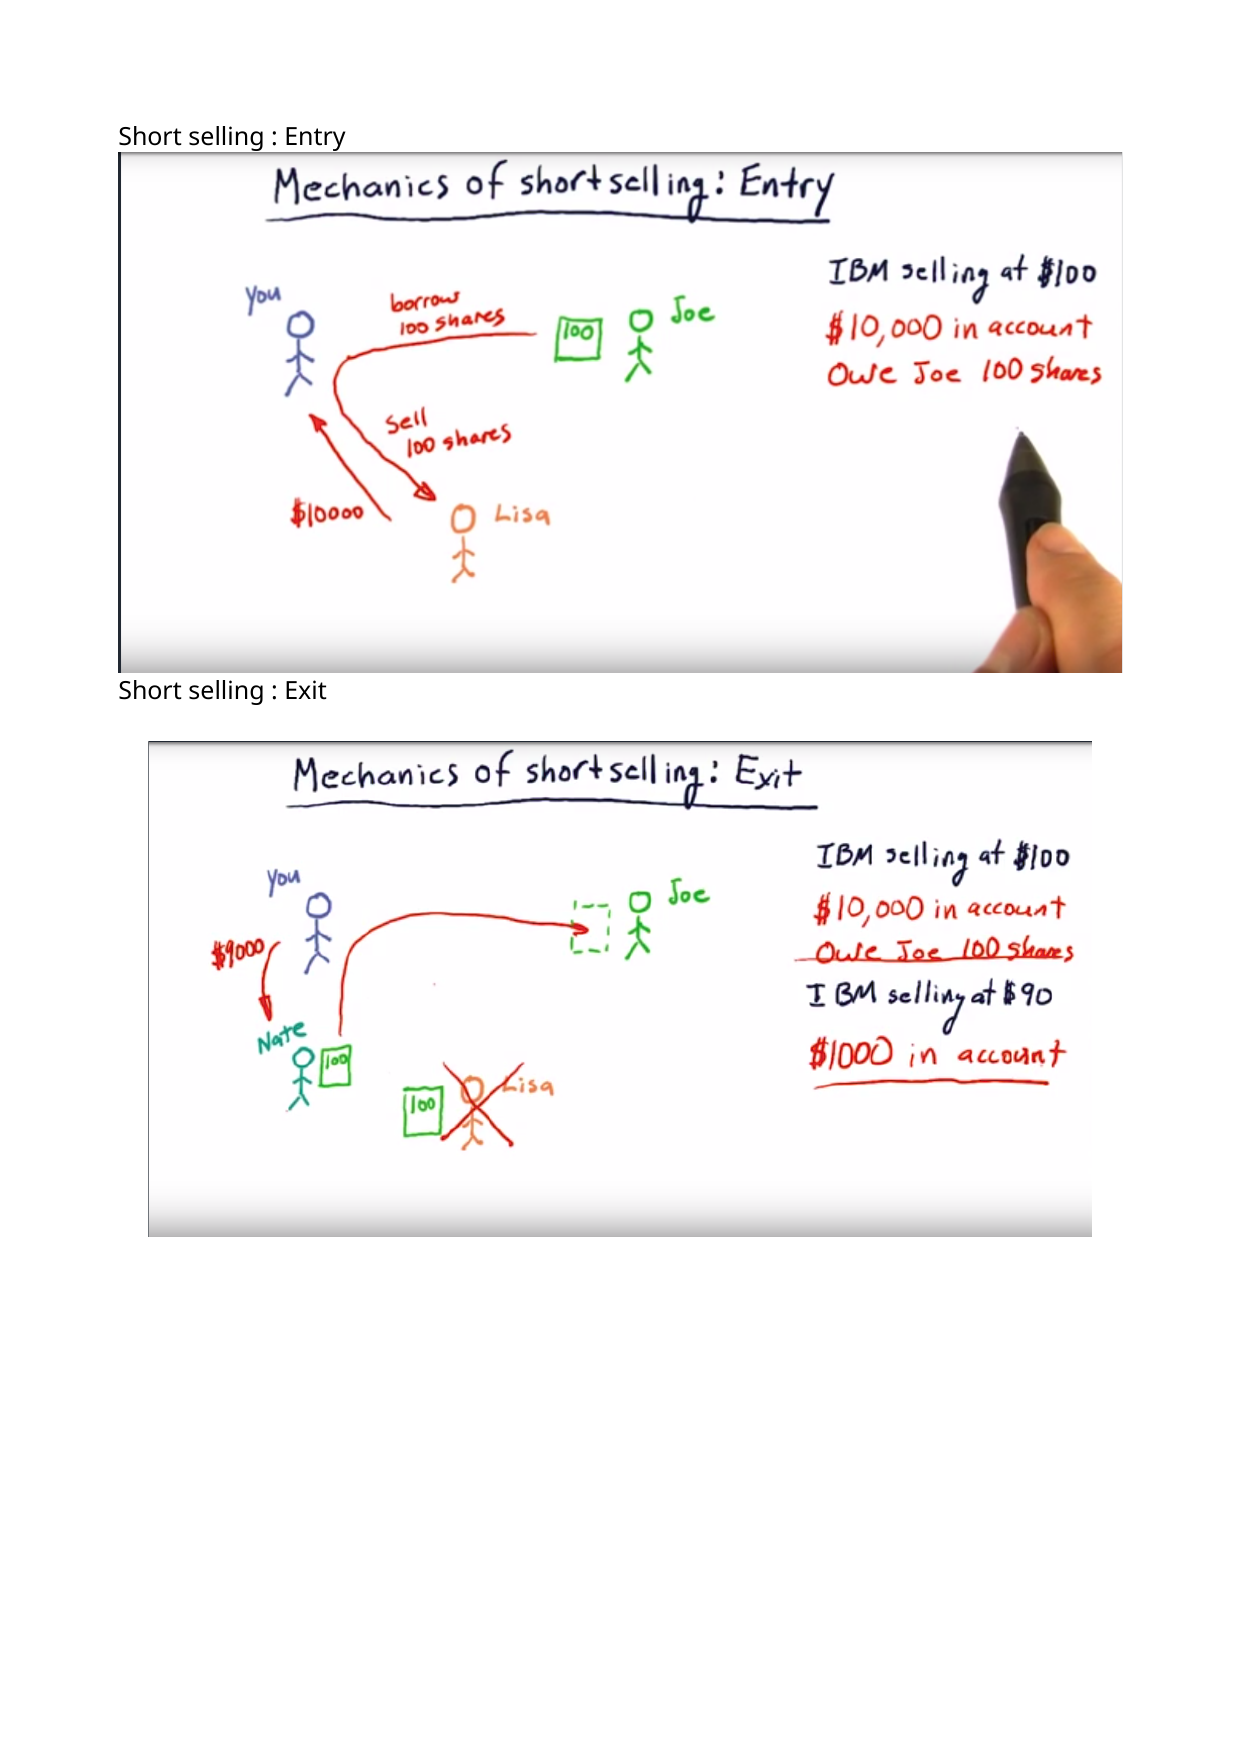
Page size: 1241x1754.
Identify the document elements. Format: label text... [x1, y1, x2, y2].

text Short selling : Exit [118, 673, 1122, 707]
text Short selling : Entry [118, 118, 1122, 152]
picture [118, 152, 1123, 673]
picture [148, 741, 1092, 1237]
